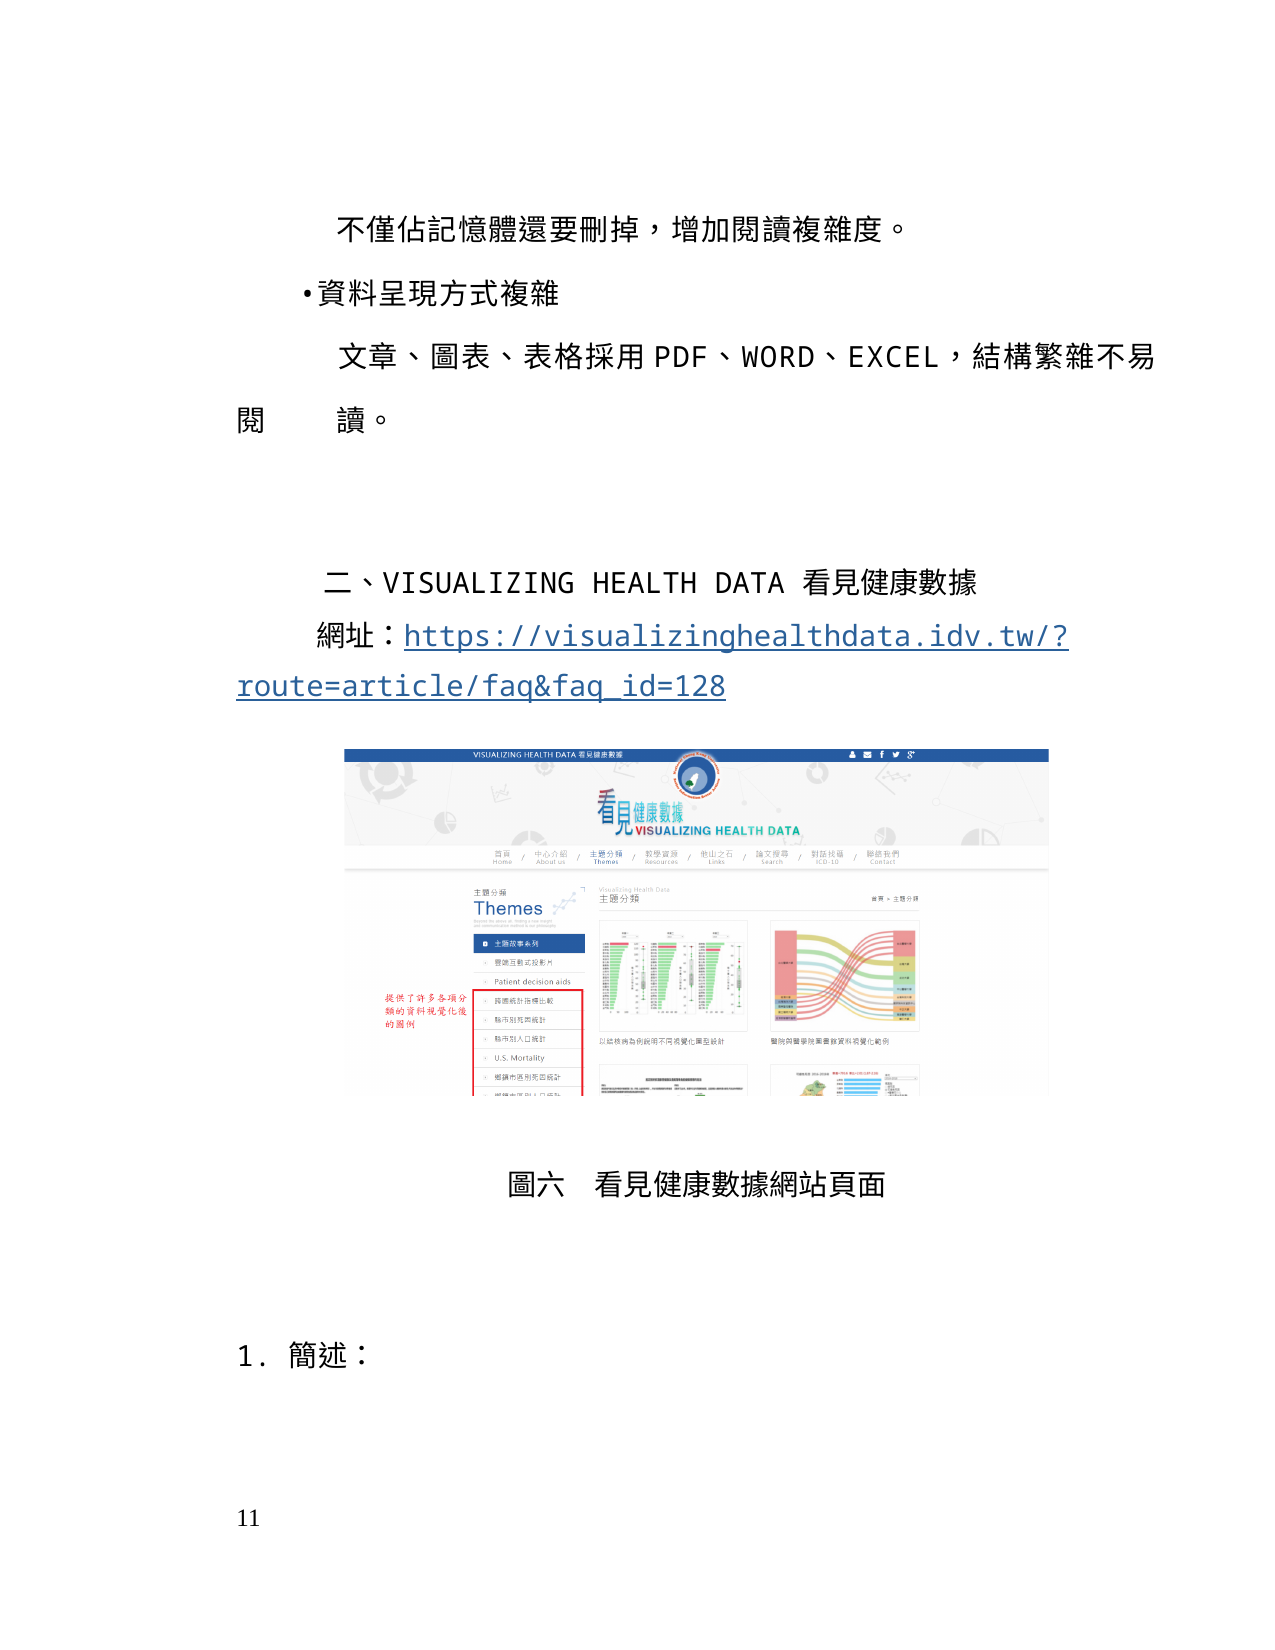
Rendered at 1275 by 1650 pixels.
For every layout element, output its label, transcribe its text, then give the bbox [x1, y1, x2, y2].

text 網址：https://visualizinghealthdata.idv.tw/?route=article/faq&faq_id=128 [236, 613, 1157, 705]
text 圖六 看見健康數據網站頁面 [236, 1161, 1157, 1203]
text 二、VISUALIZING HEALTH DATA 看見健康數據 [236, 560, 1157, 602]
text 1. 簡述： [236, 1333, 1157, 1375]
text 文章、圖表、表格採用PDF、WORD、EXCEL，結構繁雜不易閱 讀。 [236, 334, 1157, 440]
text 不僅佔記憶體還要刪掉，增加閱讀複雜度。 [236, 207, 1157, 249]
picture [344, 749, 1049, 1096]
text •資料呈現方式複雜 [236, 270, 1157, 313]
